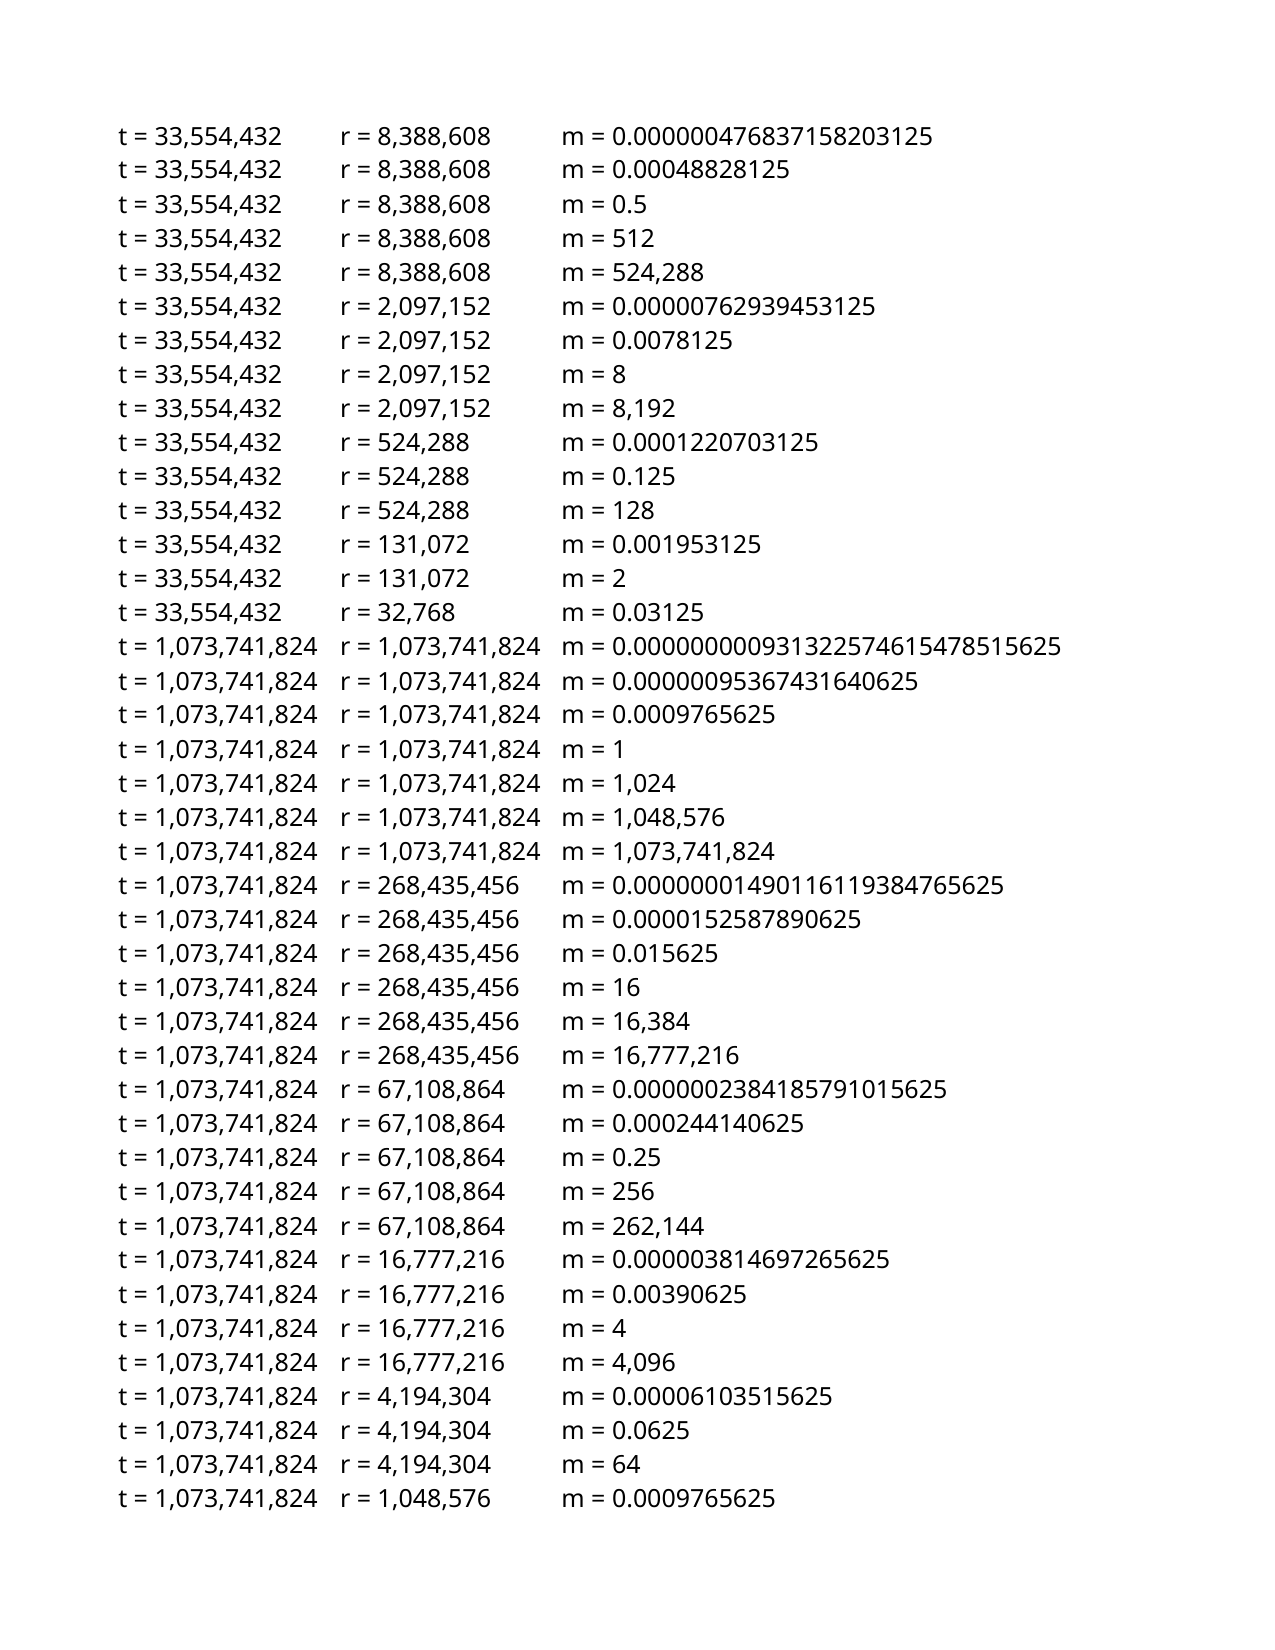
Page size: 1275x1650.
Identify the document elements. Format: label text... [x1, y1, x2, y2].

text t = 1,073,741,824 r = 268,435,456 m = 0.0000152587890625 [118, 902, 1157, 936]
text t = 33,554,432 r = 32,768 m = 0.03125 [118, 595, 1157, 629]
text t = 33,554,432 r = 2,097,152 m = 8 [118, 357, 1157, 391]
text t = 1,073,741,824 r = 268,435,456 m = 16,384 [118, 1004, 1157, 1038]
text t = 1,073,741,824 r = 4,194,304 m = 0.0625 [118, 1412, 1157, 1447]
text t = 33,554,432 r = 8,388,608 m = 524,288 [118, 254, 1157, 288]
text t = 33,554,432 r = 131,072 m = 0.001953125 [118, 527, 1157, 561]
text t = 1,073,741,824 r = 16,777,216 m = 4 [118, 1310, 1157, 1344]
text t = 1,073,741,824 r = 67,108,864 m = 0.25 [118, 1140, 1157, 1174]
text t = 33,554,432 r = 2,097,152 m = 0.00000762939453125 [118, 288, 1157, 322]
text t = 33,554,432 r = 8,388,608 m = 0.5 [118, 186, 1157, 220]
text t = 33,554,432 r = 8,388,608 m = 0.00048828125 [118, 152, 1157, 186]
text t = 1,073,741,824 r = 1,073,741,824 m = 1,048,576 [118, 799, 1157, 833]
text t = 1,073,741,824 r = 1,073,741,824 m = 1 [118, 731, 1157, 765]
text t = 1,073,741,824 r = 1,073,741,824 m = 1,024 [118, 765, 1157, 799]
text t = 1,073,741,824 r = 268,435,456 m = 0.00000001490116119384765625 [118, 867, 1157, 902]
text t = 33,554,432 r = 131,072 m = 2 [118, 561, 1157, 595]
text t = 1,073,741,824 r = 268,435,456 m = 16 [118, 970, 1157, 1004]
text t = 1,073,741,824 r = 16,777,216 m = 0.000003814697265625 [118, 1242, 1157, 1276]
text t = 1,073,741,824 r = 1,073,741,824 m = 0.000000000931322574615478515625 [118, 629, 1157, 663]
text t = 1,073,741,824 r = 67,108,864 m = 262,144 [118, 1208, 1157, 1242]
text t = 1,073,741,824 r = 67,108,864 m = 256 [118, 1174, 1157, 1208]
text t = 33,554,432 r = 8,388,608 m = 0.000000476837158203125 [118, 118, 1157, 152]
text t = 1,073,741,824 r = 1,073,741,824 m = 1,073,741,824 [118, 833, 1157, 867]
text t = 1,073,741,824 r = 4,194,304 m = 0.00006103515625 [118, 1378, 1157, 1412]
text t = 1,073,741,824 r = 67,108,864 m = 0.000244140625 [118, 1106, 1157, 1140]
text t = 1,073,741,824 r = 268,435,456 m = 0.015625 [118, 936, 1157, 970]
text t = 33,554,432 r = 524,288 m = 0.0001220703125 [118, 425, 1157, 459]
text t = 1,073,741,824 r = 16,777,216 m = 4,096 [118, 1344, 1157, 1378]
text t = 1,073,741,824 r = 16,777,216 m = 0.00390625 [118, 1276, 1157, 1310]
text t = 33,554,432 r = 524,288 m = 0.125 [118, 459, 1157, 493]
text t = 1,073,741,824 r = 1,073,741,824 m = 0.00000095367431640625 [118, 663, 1157, 697]
text t = 1,073,741,824 r = 4,194,304 m = 64 [118, 1447, 1157, 1481]
text t = 1,073,741,824 r = 67,108,864 m = 0.0000002384185791015625 [118, 1072, 1157, 1106]
text t = 1,073,741,824 r = 1,073,741,824 m = 0.0009765625 [118, 697, 1157, 731]
text t = 33,554,432 r = 2,097,152 m = 8,192 [118, 391, 1157, 425]
text t = 1,073,741,824 r = 1,048,576 m = 0.0009765625 [118, 1481, 1157, 1515]
text t = 33,554,432 r = 2,097,152 m = 0.0078125 [118, 322, 1157, 357]
text t = 33,554,432 r = 524,288 m = 128 [118, 493, 1157, 527]
text t = 1,073,741,824 r = 268,435,456 m = 16,777,216 [118, 1038, 1157, 1072]
text t = 33,554,432 r = 8,388,608 m = 512 [118, 220, 1157, 254]
